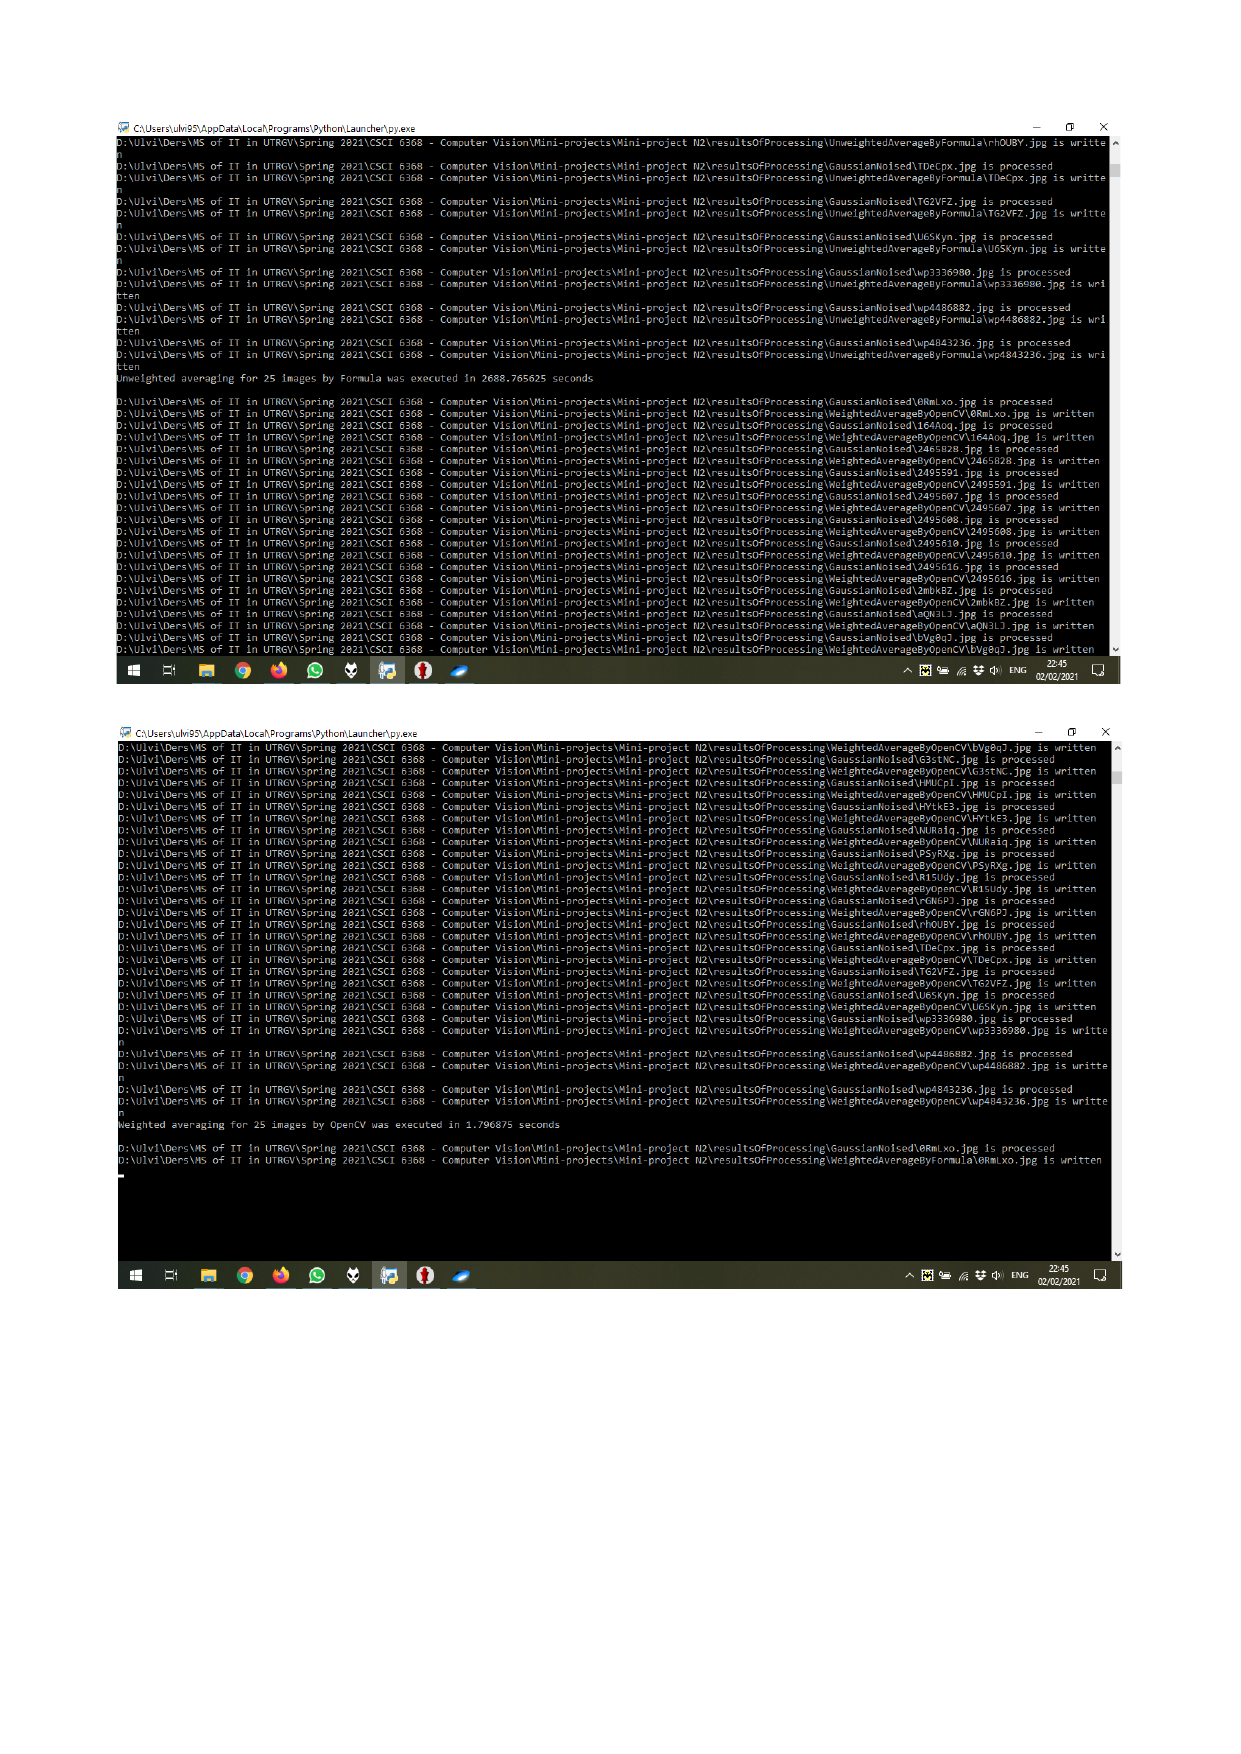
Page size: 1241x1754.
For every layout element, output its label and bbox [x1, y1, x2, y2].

picture [118, 724, 1123, 1289]
picture [116, 119, 1121, 684]
